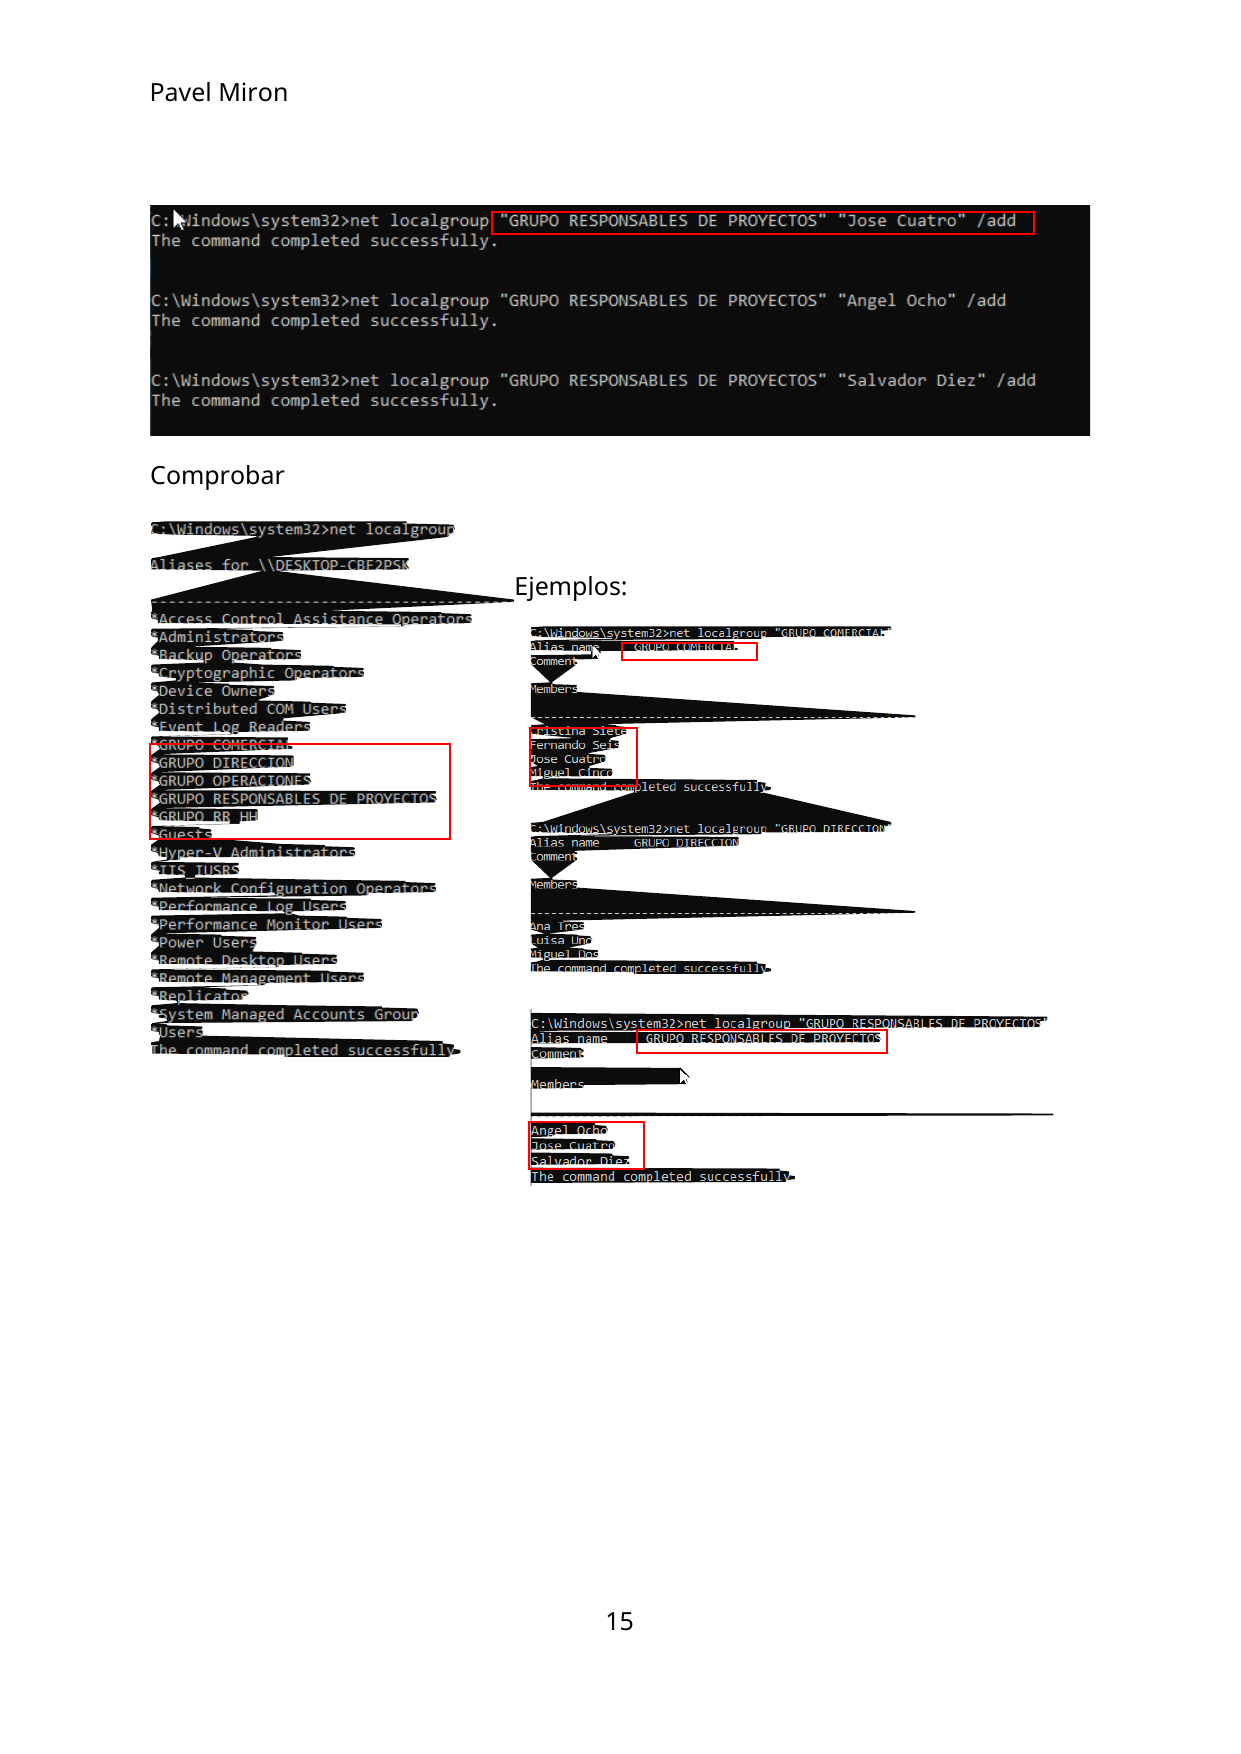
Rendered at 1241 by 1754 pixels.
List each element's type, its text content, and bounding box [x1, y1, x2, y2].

text Comprobar [150, 457, 1090, 491]
text Ejemplos: [286, 569, 1090, 603]
text [150, 569, 257, 603]
